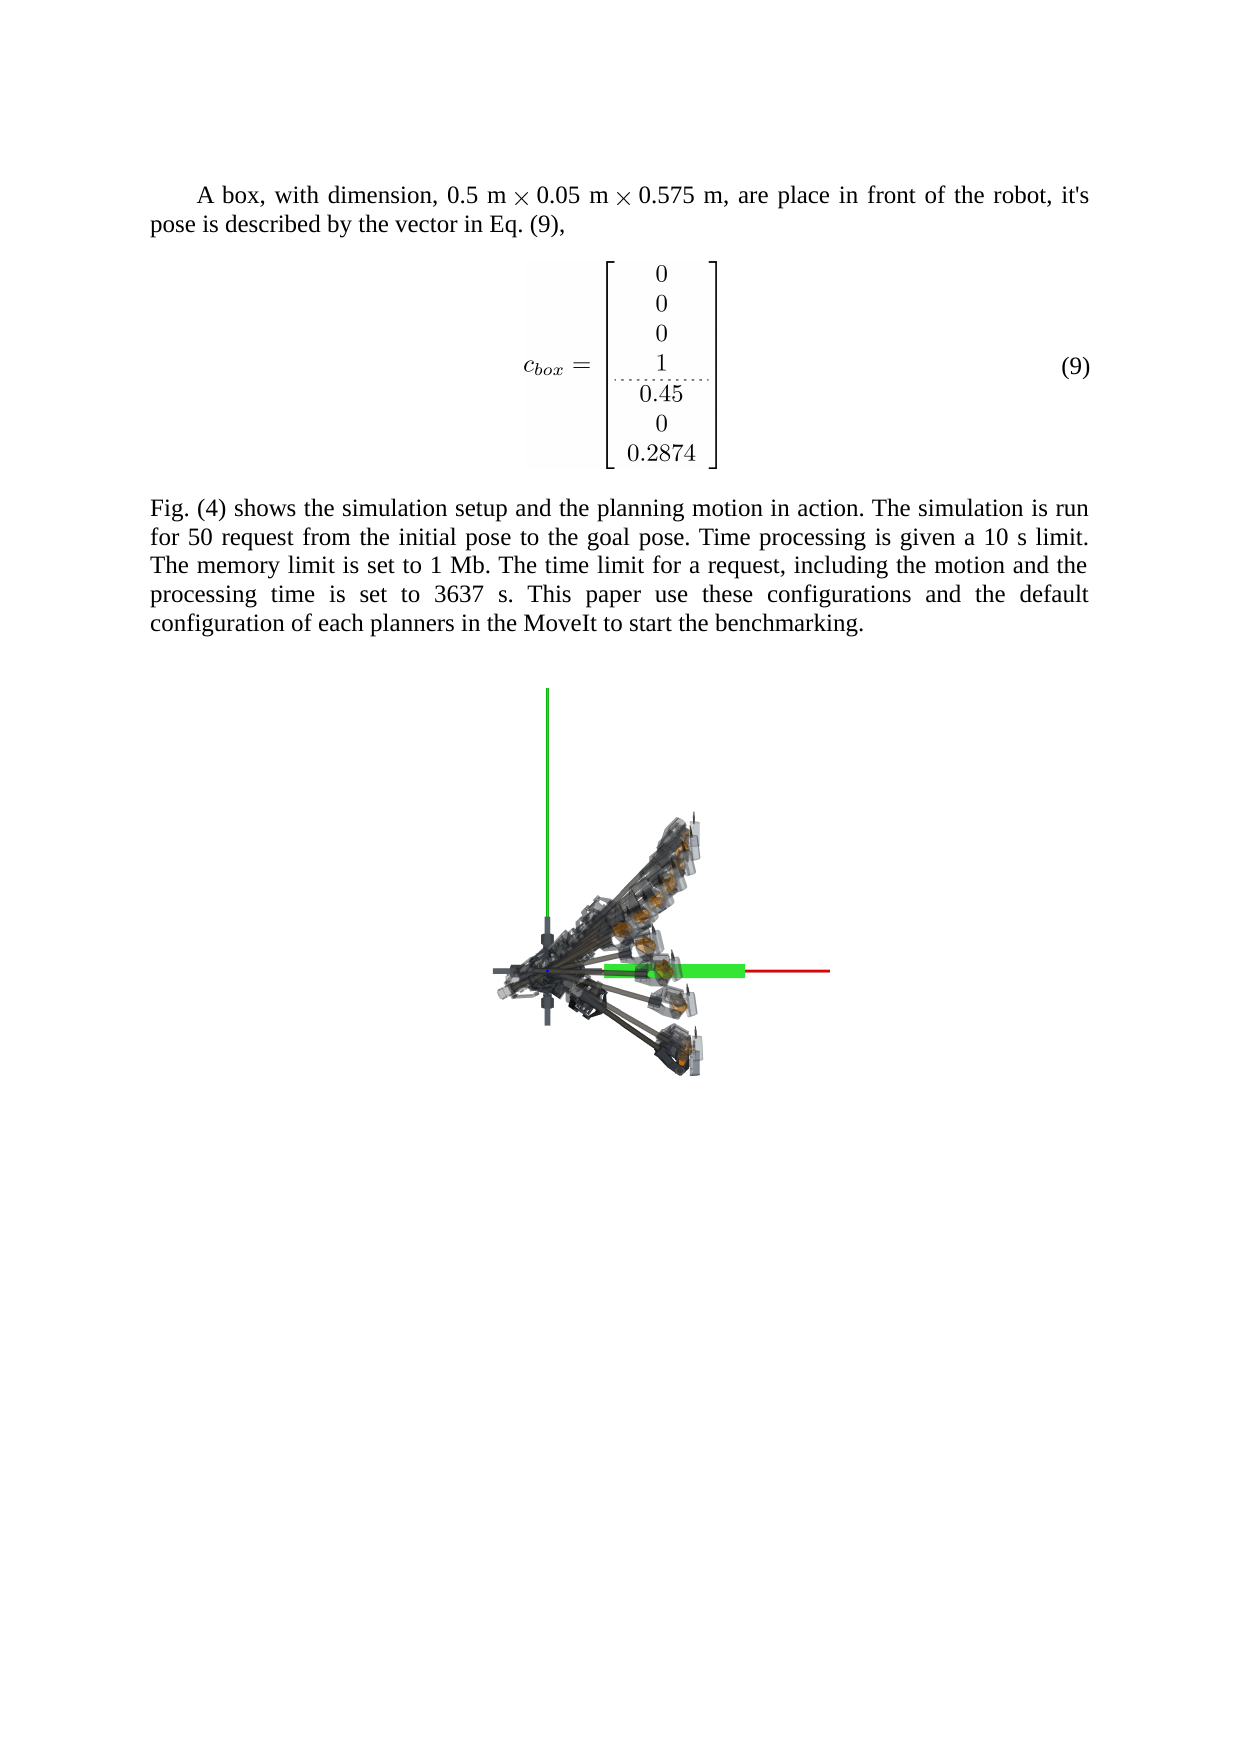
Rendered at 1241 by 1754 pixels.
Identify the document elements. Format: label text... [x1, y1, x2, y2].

text (9) [717, 261, 1090, 469]
text A box, with dimension, 0.5 m 0.05 m 0.575 m, are place in front of the robot, it's pose is described by the vector in Eq. (9), [150, 180, 1090, 237]
text [150, 261, 524, 469]
picture [524, 261, 717, 469]
text Fig. (4) shows the simulation setup and the planning motion in action. The simulation is run for 50 request from the initial pose to the goal pose. Time processing is given a 10 s limit. The memory limit is set to 1 Mb. The time limit for a request, including the motion and the processing time is set to 3637 s. This paper use these configurations and the default configuration of each planners in the MoveIt to start the benchmarking. [150, 493, 1090, 637]
picture [515, 192, 528, 205]
picture [617, 192, 630, 205]
picture [150, 648, 1091, 1123]
